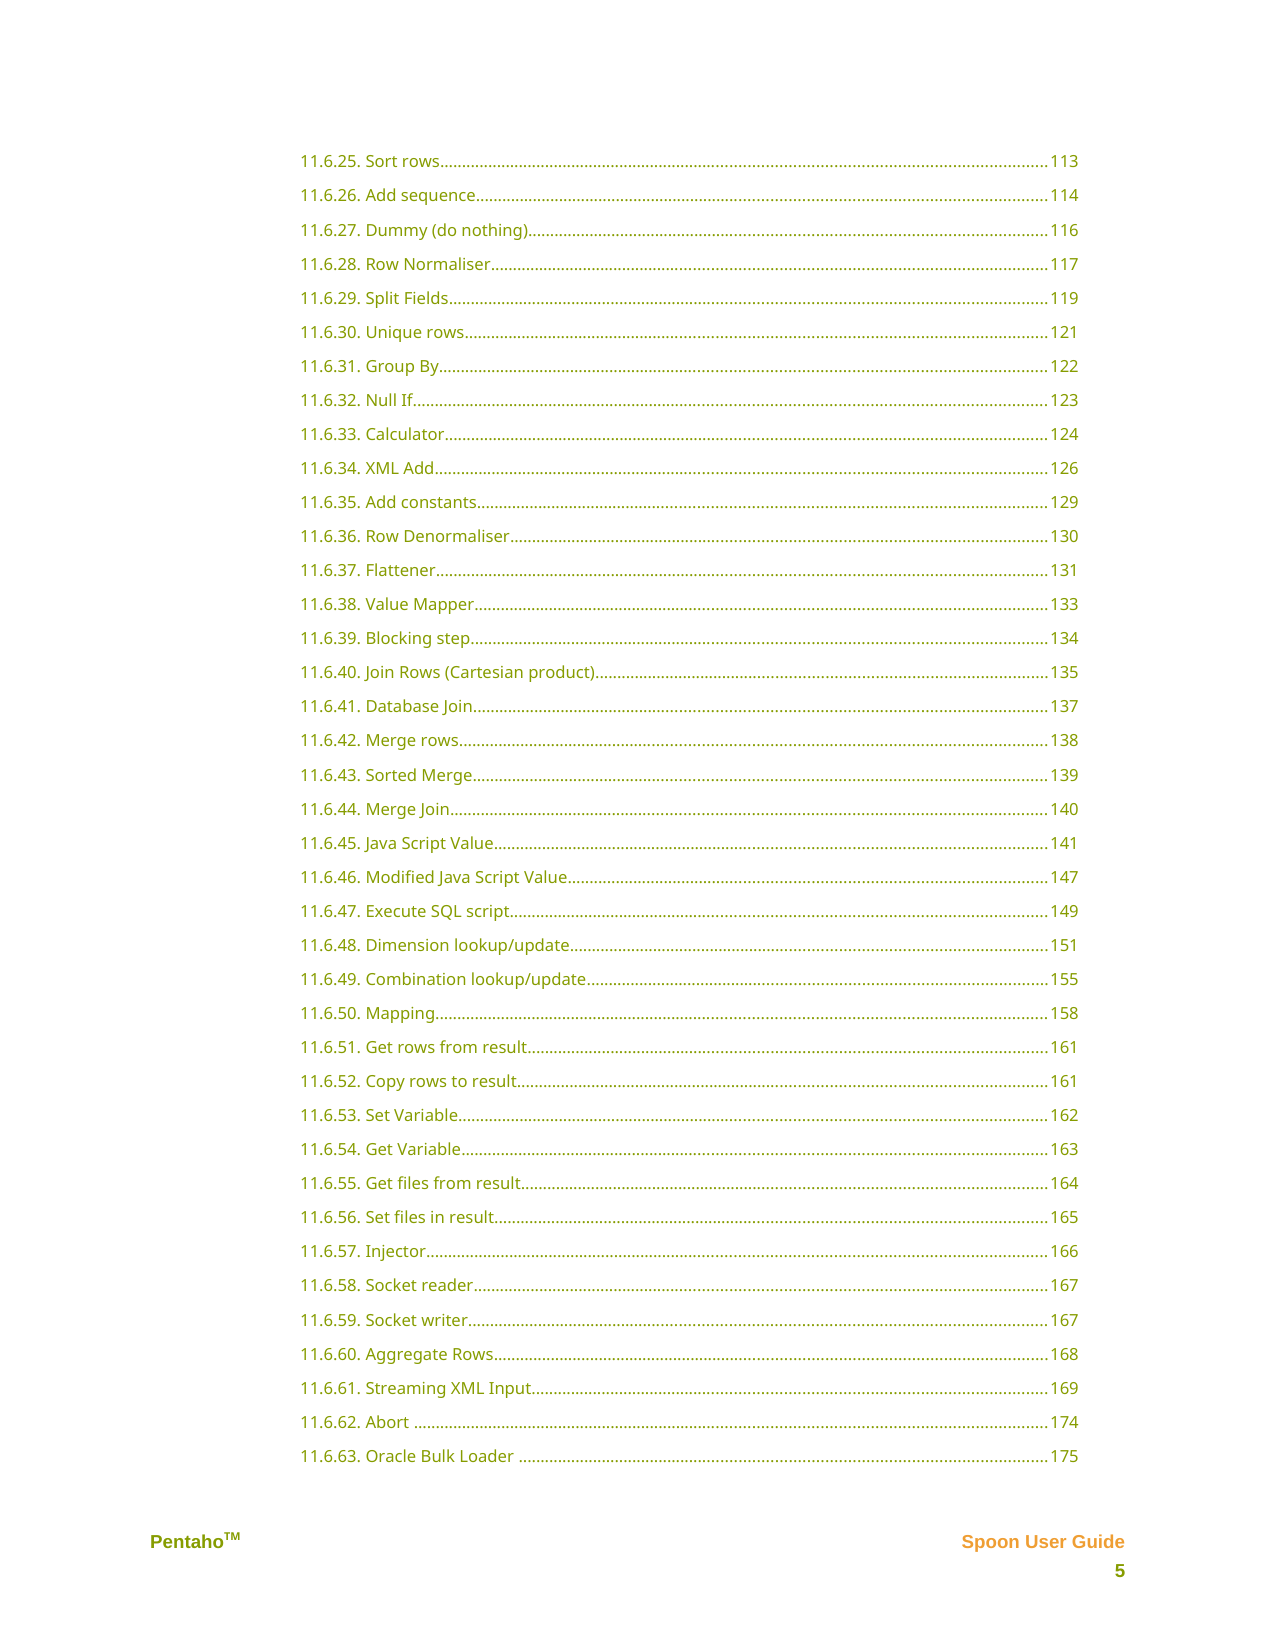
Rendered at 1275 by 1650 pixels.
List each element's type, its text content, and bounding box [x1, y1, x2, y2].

text 11.6.44. Merge Join 140 [300, 797, 1125, 820]
text 11.6.52. Copy rows to result 161 [300, 1070, 1125, 1092]
text 11.6.47. Execute SQL script 149 [300, 899, 1125, 922]
text 11.6.55. Get files from result 164 [300, 1172, 1125, 1194]
text 11.6.32. Null If 123 [300, 388, 1125, 411]
text 11.6.59. Socket writer 167 [300, 1308, 1125, 1331]
text 11.6.42. Merge rows 138 [300, 729, 1125, 752]
text 11.6.33. Calculator 124 [300, 422, 1125, 445]
text 11.6.41. Database Join 137 [300, 695, 1125, 718]
text 11.6.57. Injector 166 [300, 1240, 1125, 1263]
text 11.6.48. Dimension lookup/update 151 [300, 933, 1125, 956]
text 11.6.45. Java Script Value 141 [300, 831, 1125, 854]
text 11.6.50. Mapping 158 [300, 1002, 1125, 1024]
text 11.6.29. Split Fields 119 [300, 286, 1125, 309]
text 11.6.58. Socket reader 167 [300, 1274, 1125, 1297]
text 11.6.31. Group By 122 [300, 354, 1125, 377]
text 11.6.26. Add sequence 114 [300, 184, 1125, 207]
text 11.6.56. Set files in result 165 [300, 1206, 1125, 1229]
text 11.6.28. Row Normaliser 117 [300, 252, 1125, 275]
text 11.6.63. Oracle Bulk Loader 175 [300, 1444, 1125, 1467]
text 11.6.60. Aggregate Rows 168 [300, 1342, 1125, 1365]
text 11.6.38. Value Mapper 133 [300, 593, 1125, 616]
text 11.6.61. Streaming XML Input 169 [300, 1376, 1125, 1399]
text 11.6.30. Unique rows 121 [300, 320, 1125, 343]
text 11.6.62. Abort 174 [300, 1410, 1125, 1433]
text 11.6.36. Row Denormaliser 130 [300, 525, 1125, 547]
text 11.6.46. Modified Java Script Value 147 [300, 865, 1125, 888]
text 11.6.25. Sort rows 113 [300, 150, 1125, 173]
text 11.6.43. Sorted Merge 139 [300, 763, 1125, 786]
text 11.6.54. Get Variable 163 [300, 1138, 1125, 1161]
text 11.6.40. Join Rows (Cartesian product) 135 [300, 661, 1125, 684]
text 11.6.34. XML Add 126 [300, 457, 1125, 479]
text 11.6.39. Blocking step 134 [300, 627, 1125, 649]
text 11.6.51. Get rows from result 161 [300, 1036, 1125, 1058]
text 11.6.53. Set Variable 162 [300, 1104, 1125, 1126]
text 11.6.49. Combination lookup/update 155 [300, 967, 1125, 990]
text 11.6.37. Flattener 131 [300, 559, 1125, 581]
text 11.6.27. Dummy (do nothing) 116 [300, 218, 1125, 241]
text 11.6.35. Add constants 129 [300, 491, 1125, 513]
